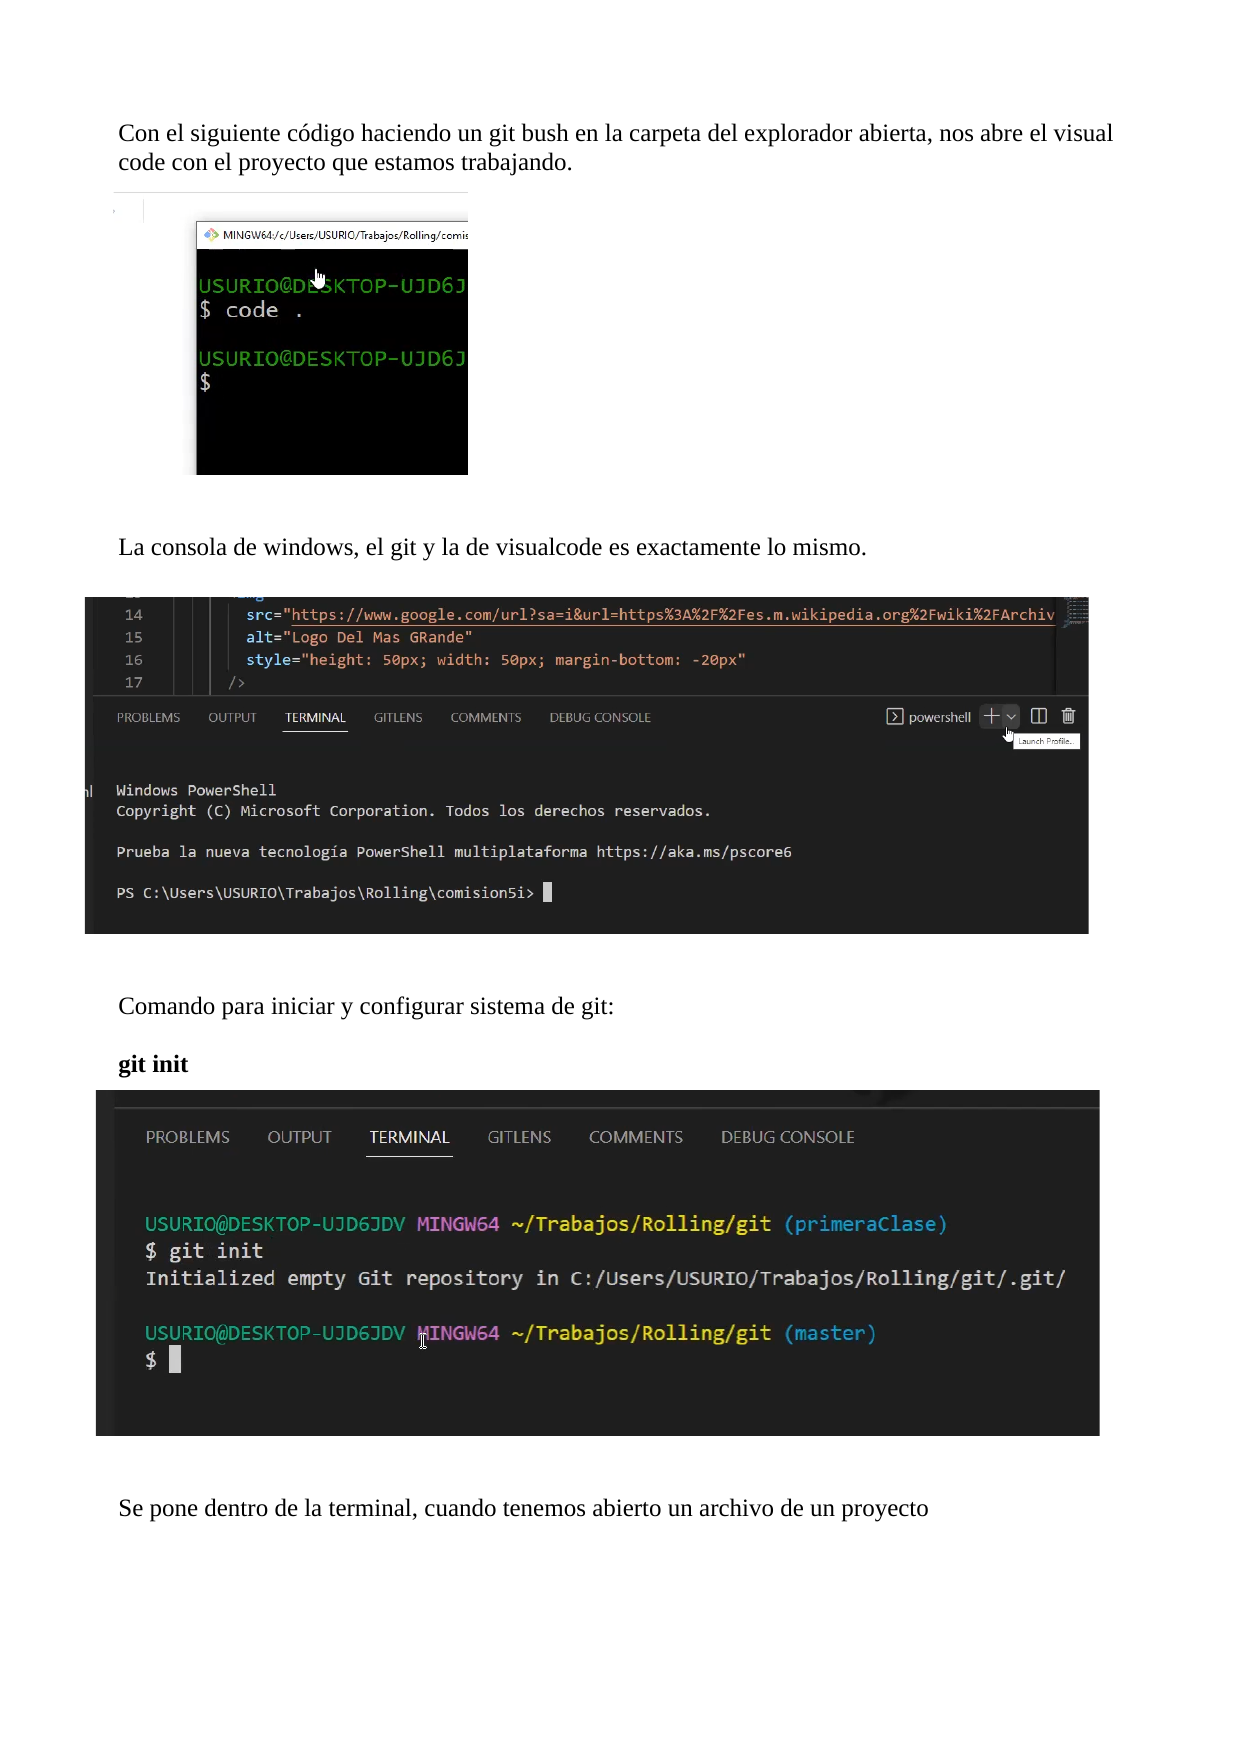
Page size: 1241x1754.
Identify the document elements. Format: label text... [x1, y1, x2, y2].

picture [95, 1090, 1100, 1436]
text git init [118, 1049, 1122, 1078]
picture [113, 185, 468, 475]
picture [84, 597, 1089, 934]
text Comando para iniciar y configurar sistema de git: [118, 991, 1122, 1020]
text La consola de windows, el git y la de visualcode es exactamente lo mismo. [118, 532, 1122, 561]
text Se pone dentro de la terminal, cuando tenemos abierto un archivo de un proyecto [118, 1493, 1122, 1521]
text Con el siguiente código haciendo un git bush en la carpeta del explorador abierta, nos abre el visual code con el proyecto que estamos trabajando. [118, 118, 1122, 176]
